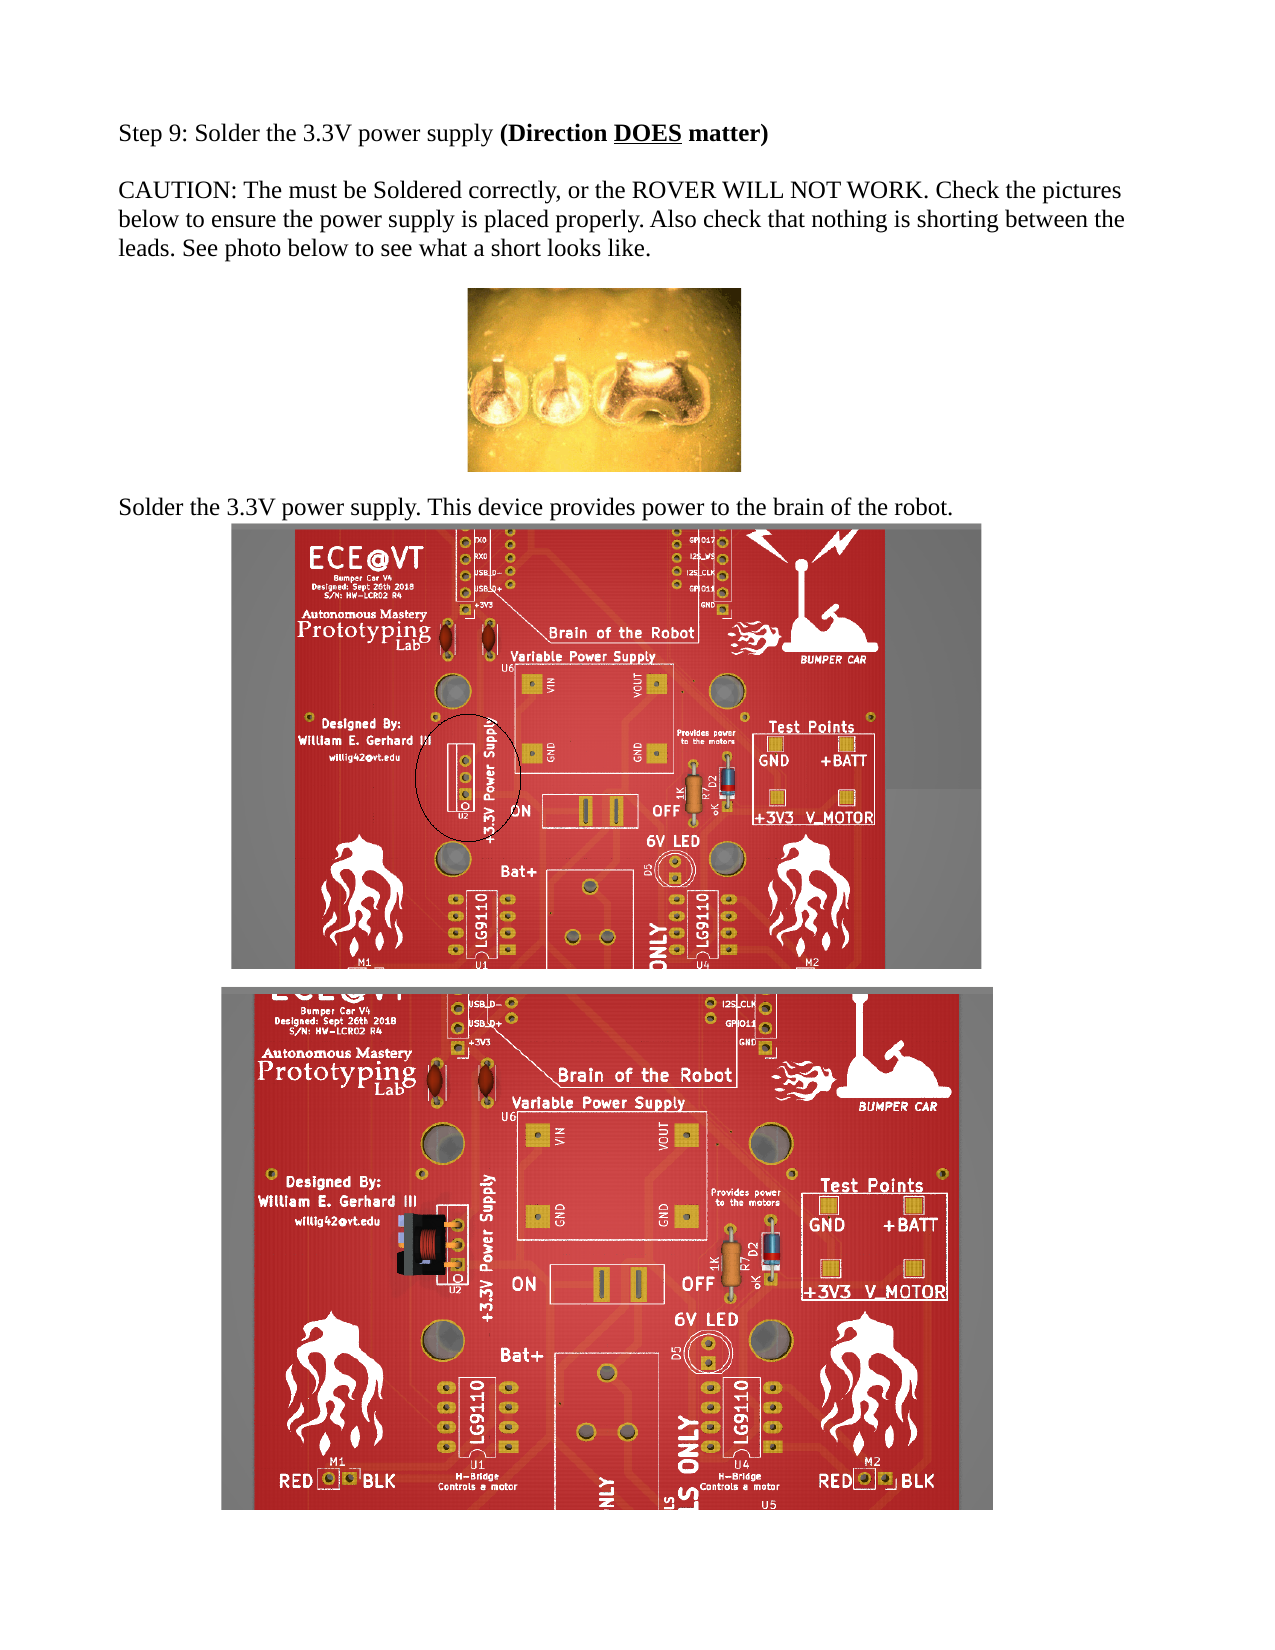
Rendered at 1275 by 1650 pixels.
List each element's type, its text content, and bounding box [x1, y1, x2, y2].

text Step 9: Solder the 3.3V power supply (Direction DOES matter) [118, 118, 1157, 147]
picture [467, 288, 742, 472]
picture [221, 986, 993, 1510]
text CAUTION: The must be Soldered correctly, or the ROVER WILL NOT WORK. Check the pictures below to ensure the power supply is placed properly. Also check that nothing is shorting between the leads. See photo below to see what a short looks like. [118, 176, 1157, 262]
text Solder the 3.3V power supply. This device provides power to the brain of the robot. [118, 492, 1157, 521]
picture [231, 523, 982, 969]
